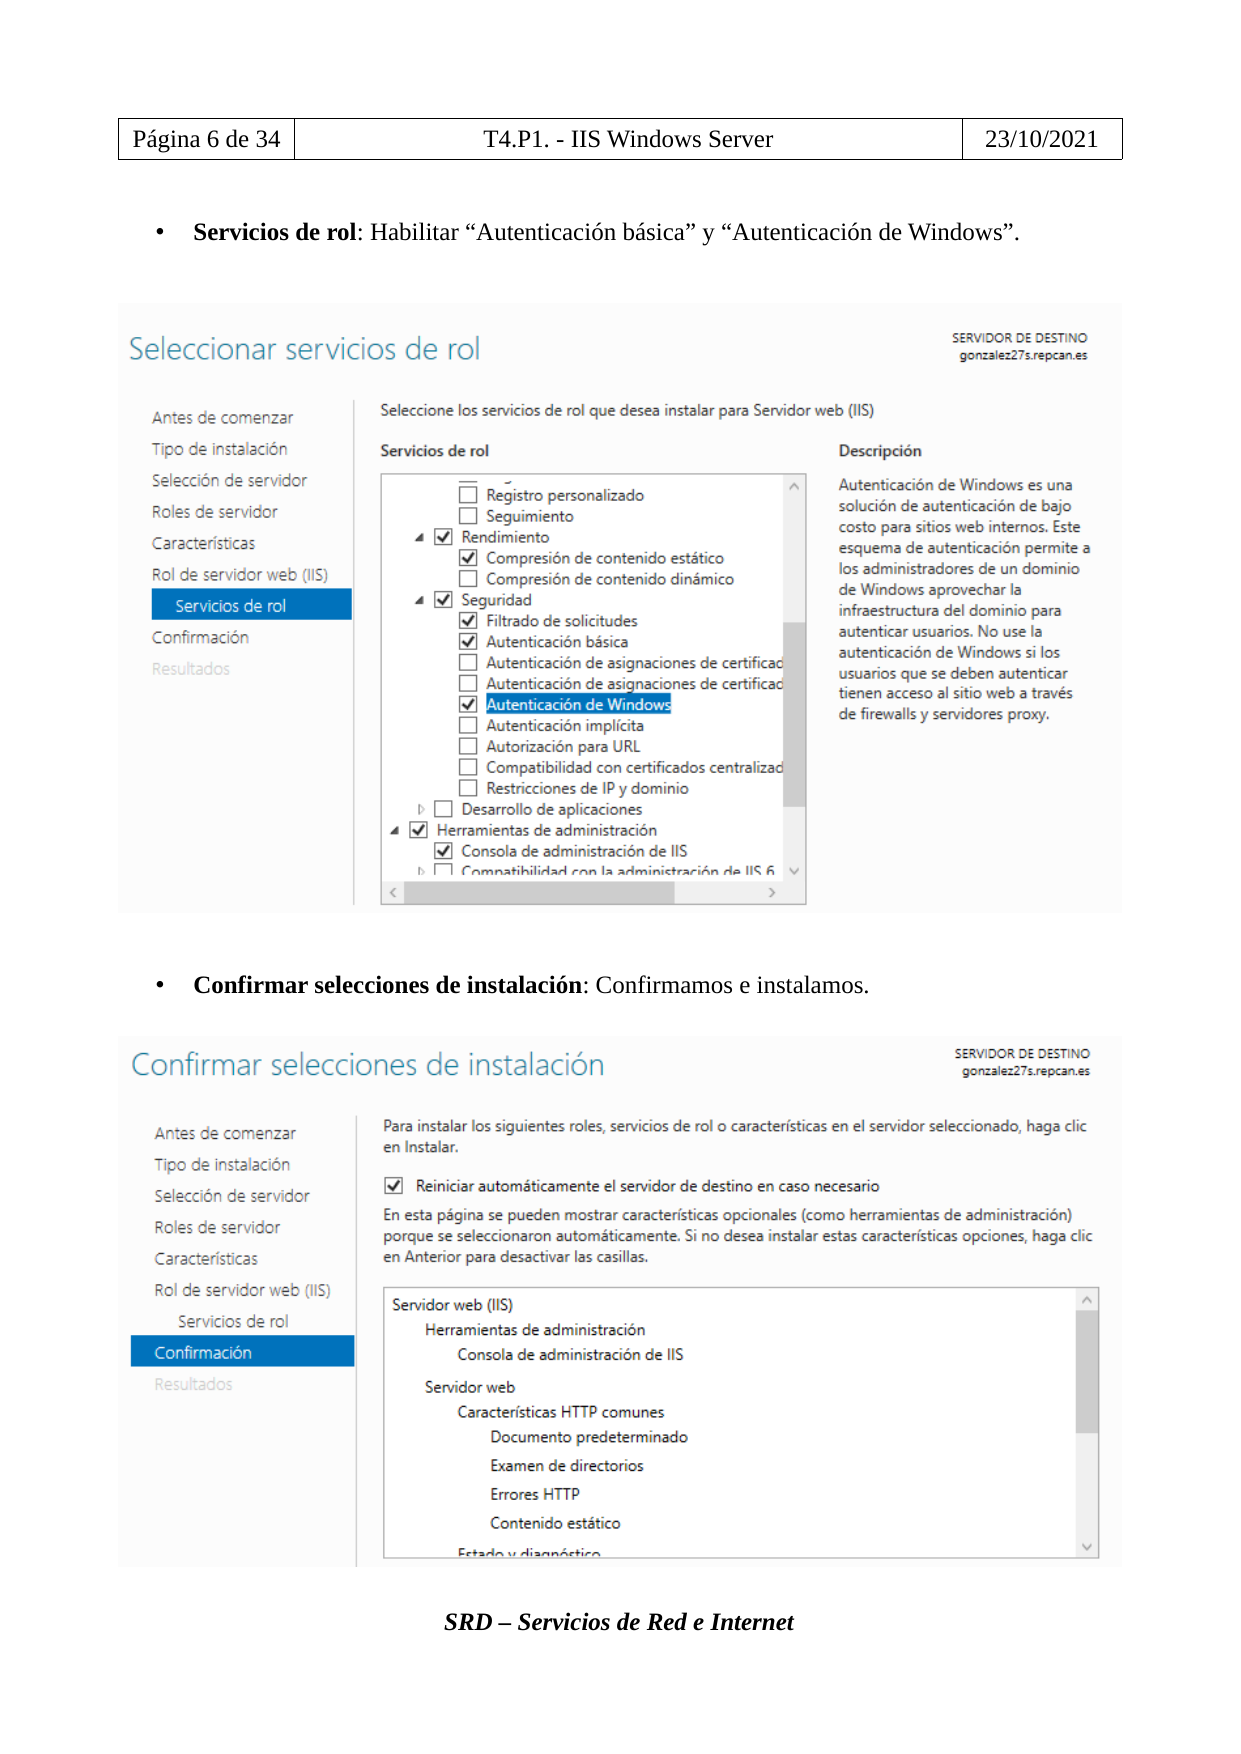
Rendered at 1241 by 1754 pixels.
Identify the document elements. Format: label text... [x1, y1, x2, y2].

picture [118, 1036, 1123, 1567]
picture [118, 303, 1123, 913]
list Confirmar selecciones de instalación: Confirmamos e instalamos. [156, 970, 1122, 999]
list Servicios de rol: Habilitar “Autenticación básica” y “Autenticación de Windows”. [156, 217, 1122, 246]
